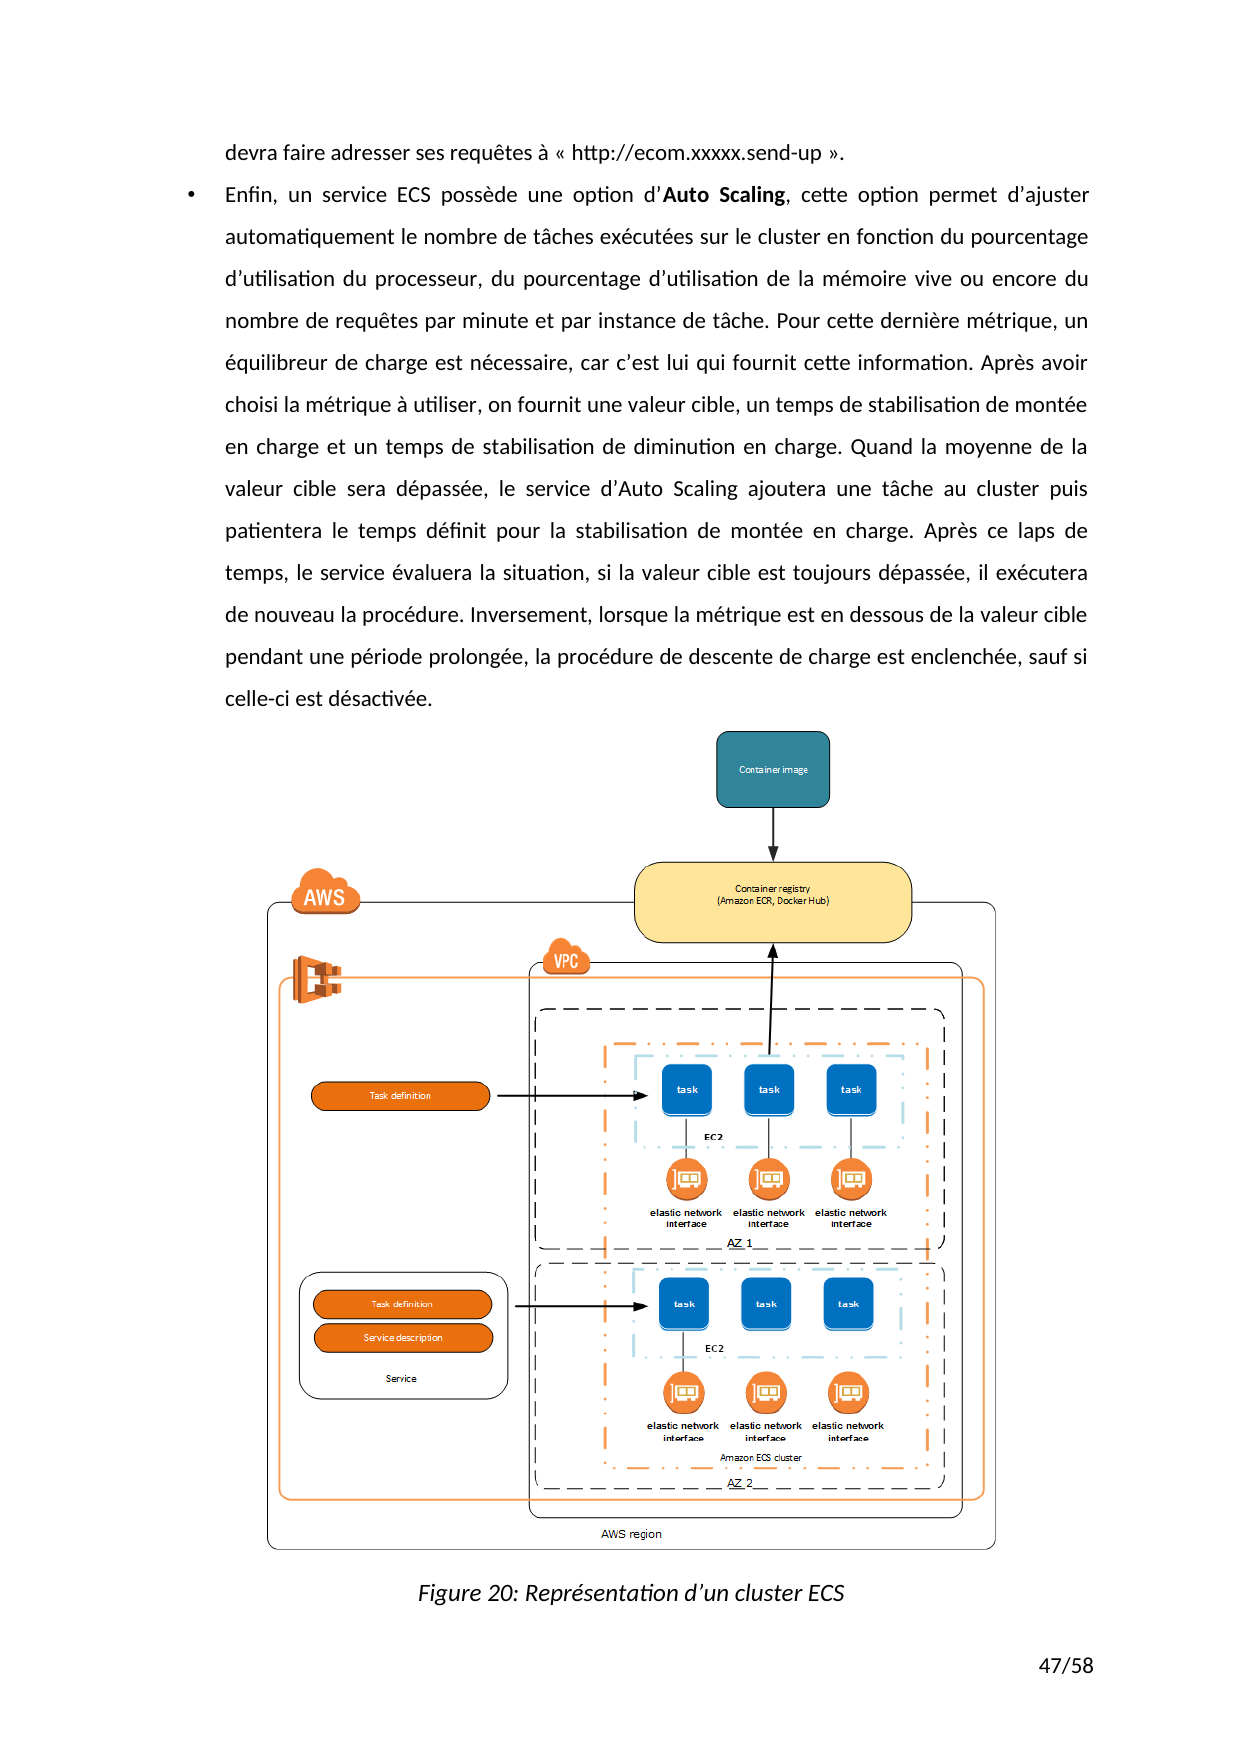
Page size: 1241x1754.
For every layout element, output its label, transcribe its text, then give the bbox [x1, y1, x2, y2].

list Figure 20: Représentation d’un cluster ECS [267, 1550, 996, 1608]
list devra faire adresser ses requêtes à « http://ecom.xxxxx.send-up ». [187, 138, 1090, 166]
picture [266, 730, 996, 1550]
list Enfin, un service ECS possède une option d’Auto Scaling, cette option permet d’ajuster automatiquement le nombre de tâches exécutées sur le cluster en fonction du pourcentage d’utilisation du processeur, du pourcentage d’utilisation de la mémoire vive ou encore du nombre de requêtes par minute et par instance de tâche. Pour cette dernière métrique, un équilibreur de charge est nécessaire, car c’est lui qui fournit cette information. Après avoir choisi la métrique à utiliser, on fournit une valeur cible, un temps de stabilisation de montée en charge et un temps de stabilisation de diminution en charge. Quand la moyenne de la valeur cible sera dépassée, le service d’Auto Scaling ajoutera une tâche au cluster puis patientera le temps définit pour la stabilisation de montée en charge. Après ce laps de temps, le service évaluera la situation, si la valeur cible est toujours dépassée, il exécutera de nouveau la procédure. Inversement, lorsque la métrique est en dessous de la valeur cible pendant une période prolongée, la procédure de descente de charge est enclenchée, sauf si celle-ci est désactivée. [187, 180, 1090, 712]
